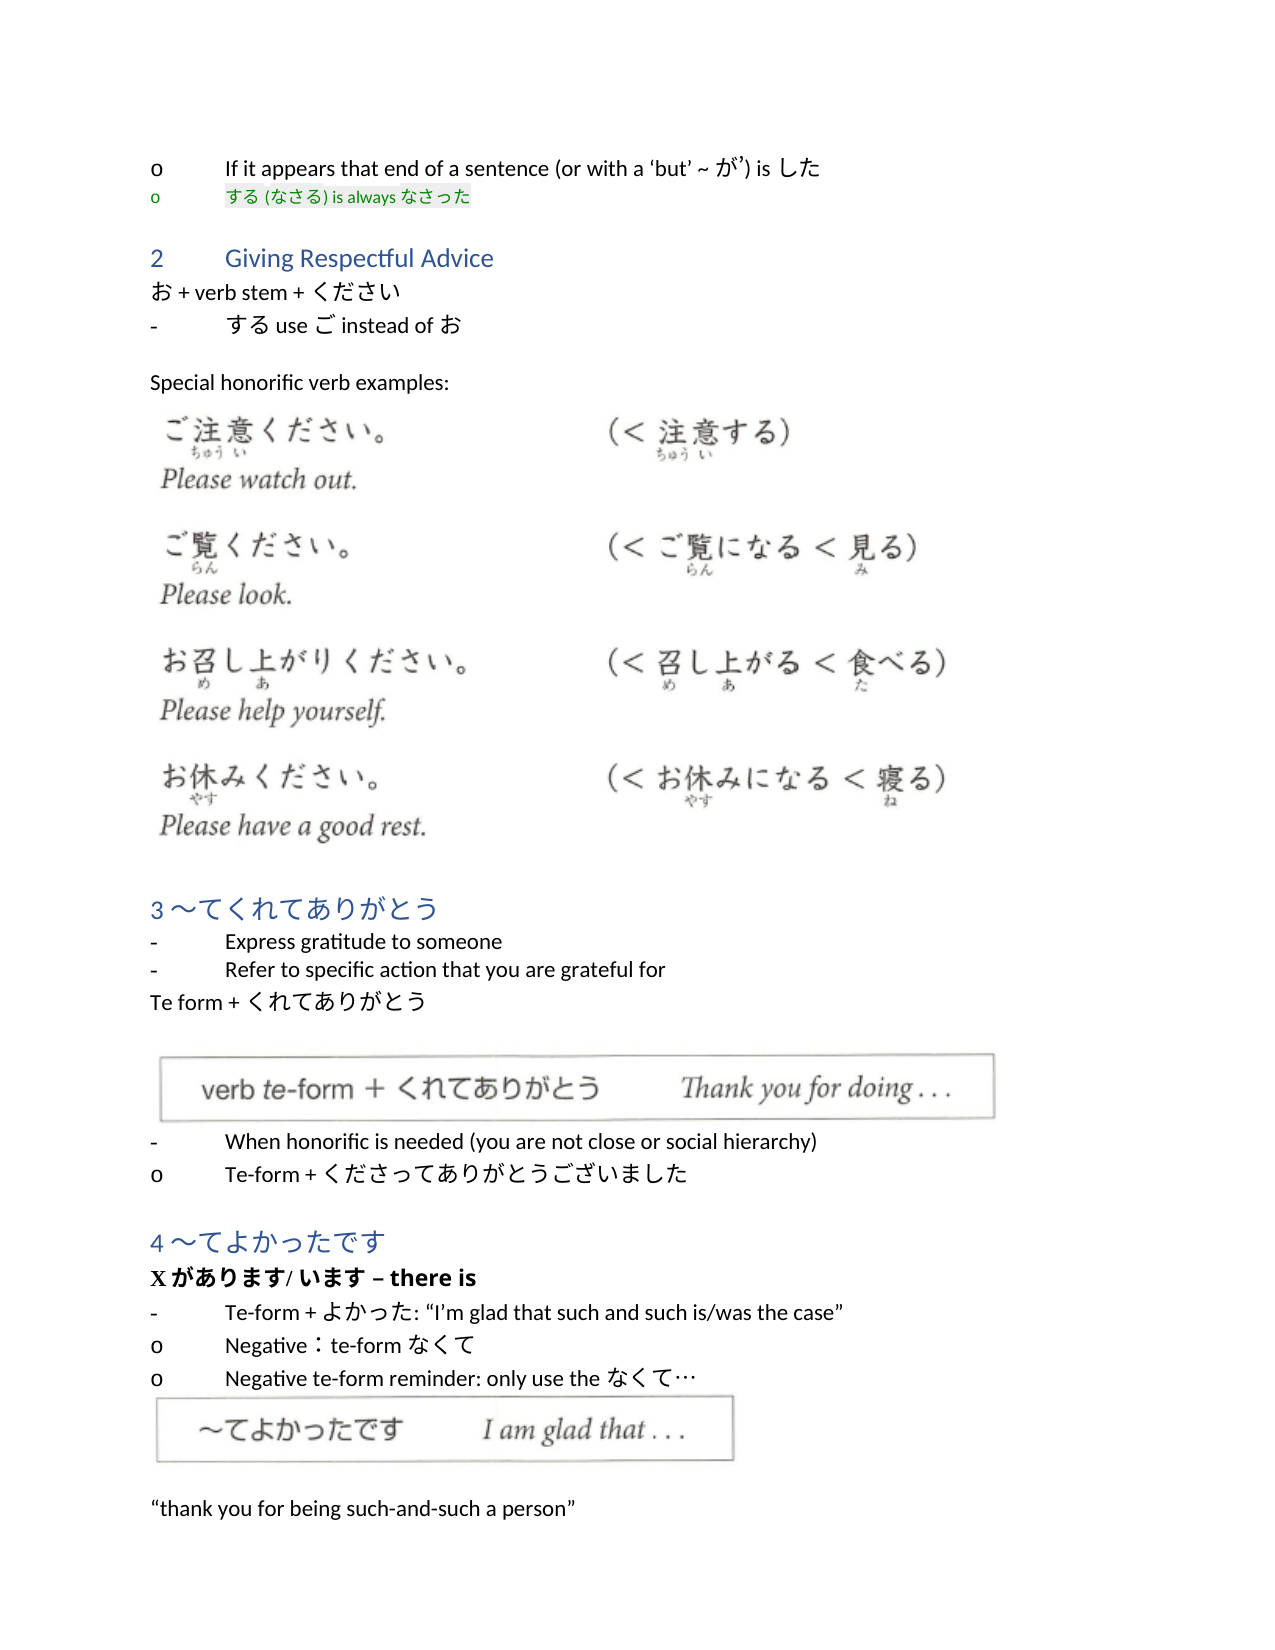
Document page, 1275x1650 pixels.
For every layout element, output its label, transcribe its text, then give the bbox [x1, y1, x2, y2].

list Refer to specific action that you are grateful for [150, 955, 1125, 983]
subtitle 4 ～てよかったです [150, 1221, 1125, 1260]
text お + verb stem + ください [150, 274, 1125, 307]
list Te-form + くださってありがとうございました [150, 1155, 1125, 1189]
list Negative te-form reminder: only use the なくて… [150, 1360, 1125, 1394]
list Express gratitude to someone [150, 927, 1125, 955]
subtitle Giving Respectful Advice [150, 241, 1125, 274]
picture [150, 1393, 743, 1466]
text Special honorific verb examples: [150, 368, 1125, 396]
text Te form + くれてありがとう [150, 983, 1125, 1017]
list When honorific is needed (you are not close or social hierarchy) [150, 1127, 1125, 1155]
list する (なさる) is always なさった [150, 183, 1125, 209]
picture [150, 1044, 1007, 1128]
text “thank you for being such-and-such a person” [150, 1494, 1125, 1522]
picture [150, 396, 955, 856]
list If it appears that end of a sentence (or with a ‘but’ ~ が’) is した [150, 149, 1125, 183]
list Negative：te-form なくて [150, 1327, 1125, 1360]
list Te-form + よかった: “I’m glad that such and such is/was the case” [150, 1294, 1125, 1327]
list するuse ご instead of お [150, 307, 1125, 340]
text Xがあります/ います – there is [150, 1260, 1125, 1294]
subtitle 3 ～てくれてありがとう [150, 888, 1125, 927]
